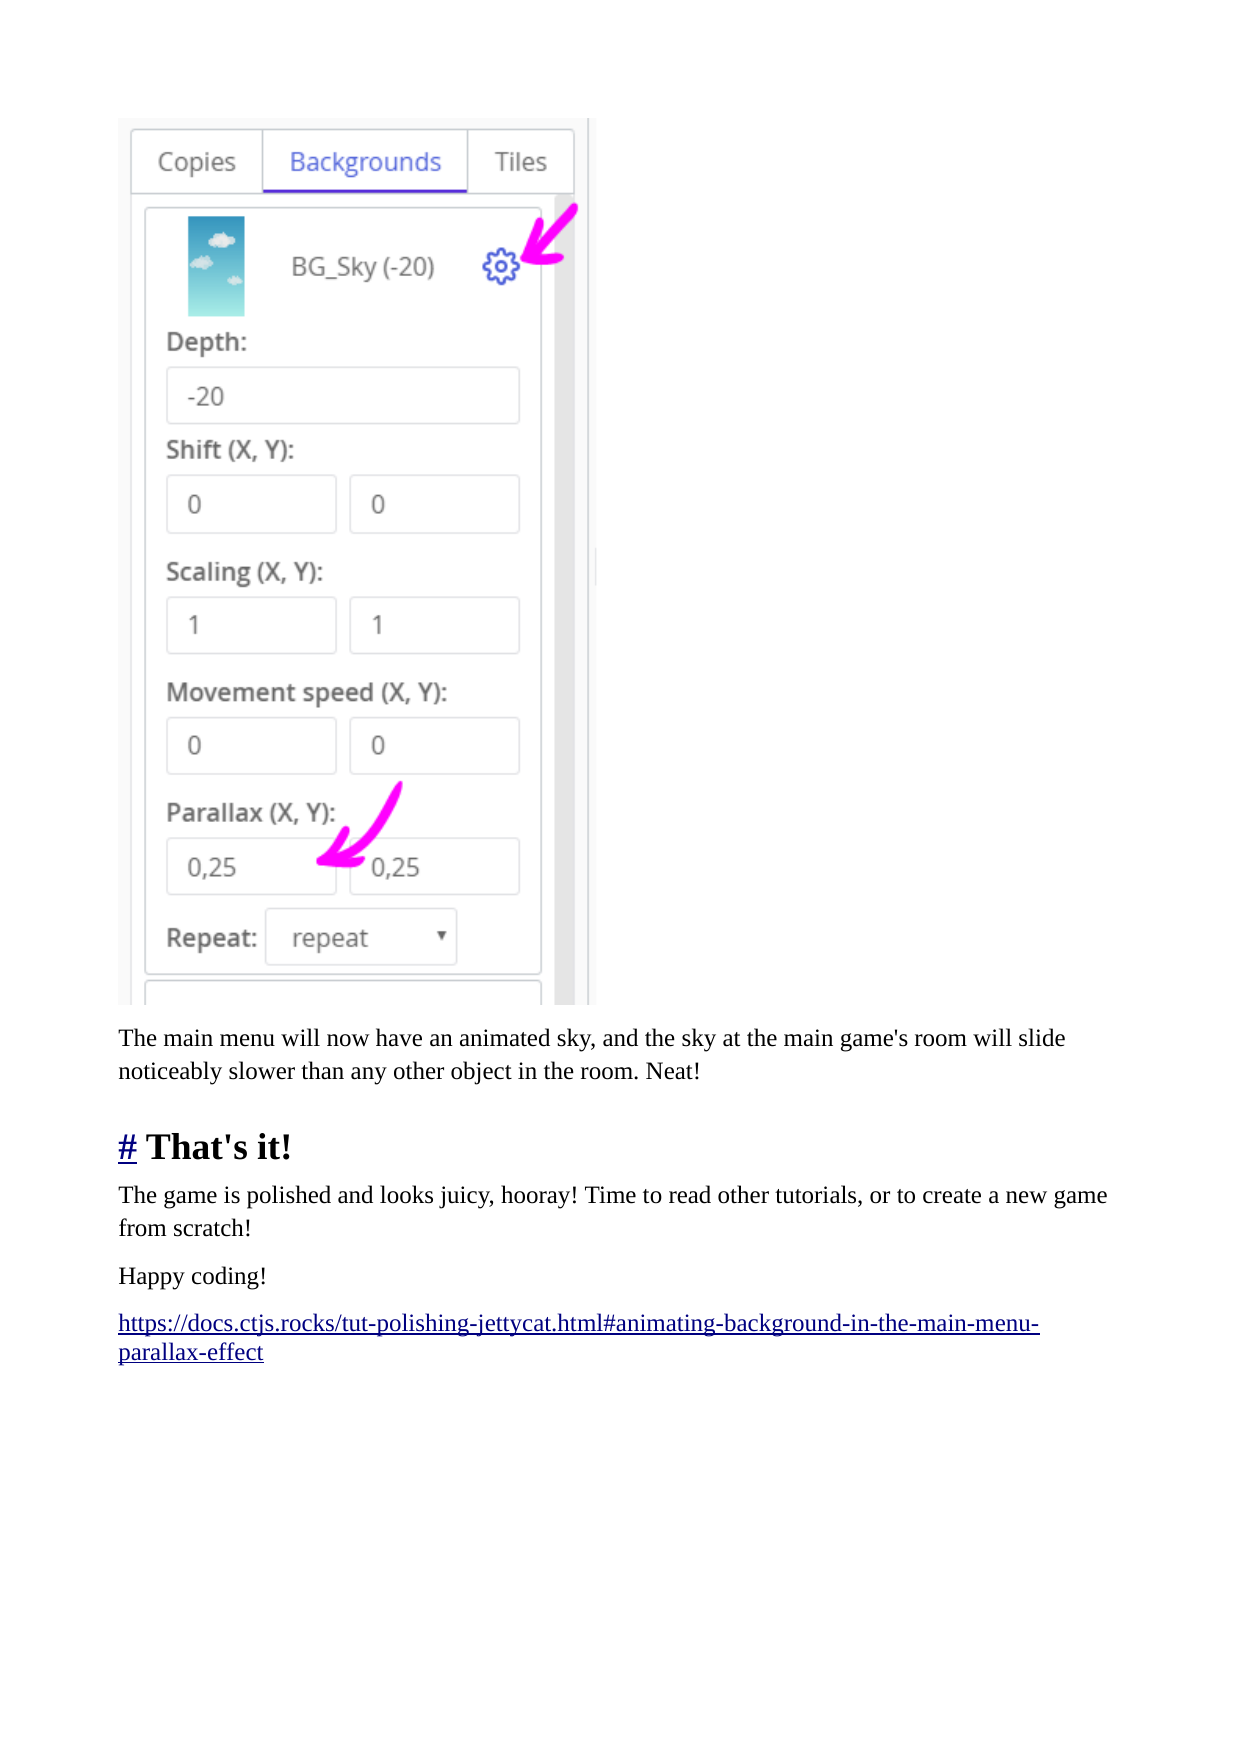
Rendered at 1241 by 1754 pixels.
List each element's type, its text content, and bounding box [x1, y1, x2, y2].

picture [118, 118, 597, 1005]
text The main menu will now have an animated sky, and the sky at the main game's room will slide noticeably slower than any other object in the room. Neat! [118, 1023, 1122, 1085]
subtitle # That's it! [118, 1124, 1122, 1168]
text Happy coding! [118, 1261, 1122, 1289]
text The game is polished and looks juicy, hooray! Time to read other tutorials, or to create a new game from scratch! [118, 1180, 1122, 1242]
text https://docs.ctjs.rocks/tut-polishing-jettycat.html#animating-background-in-the-main-menu-parallax-effect [118, 1308, 1122, 1366]
